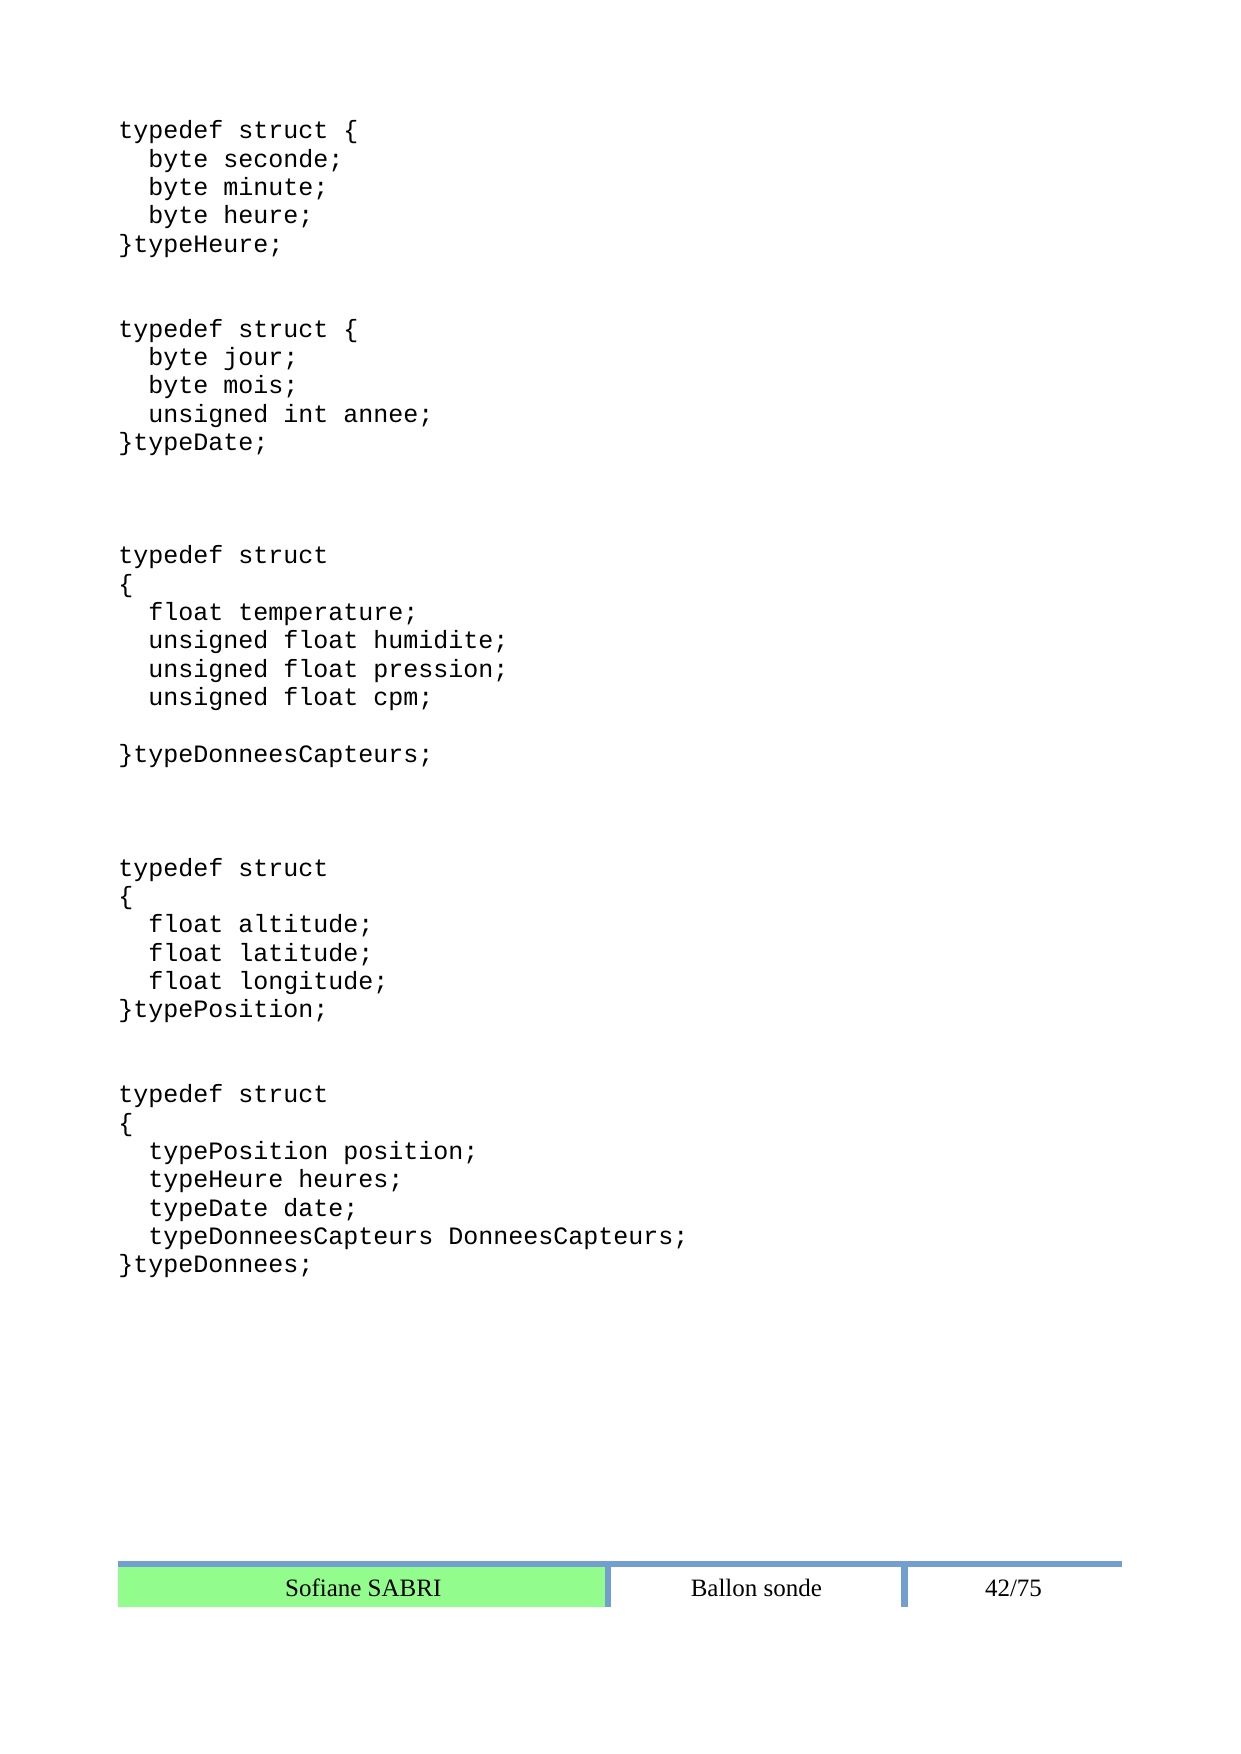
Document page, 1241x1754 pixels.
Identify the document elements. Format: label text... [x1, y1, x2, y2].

text float temperature; [118, 600, 1122, 628]
text { [118, 1110, 1122, 1138]
text float longitude; [118, 968, 1122, 997]
text }typeHeure; [118, 231, 1122, 260]
text typedef struct [118, 1082, 1122, 1110]
text { [118, 571, 1122, 600]
text float latitude; [118, 940, 1122, 968]
text byte minute; [118, 175, 1122, 203]
text }typeDonneesCapteurs; [118, 741, 1122, 770]
text }typeDate; [118, 430, 1122, 458]
text typedef struct { [118, 118, 1122, 146]
text typeHeure heures; [118, 1167, 1122, 1195]
text }typeDonnees; [118, 1252, 1122, 1280]
text unsigned float pression; [118, 656, 1122, 685]
text unsigned int annee; [118, 401, 1122, 430]
text }typePosition; [118, 997, 1122, 1025]
text typedef struct [118, 543, 1122, 571]
text float altitude; [118, 912, 1122, 940]
text typedef struct { [118, 316, 1122, 345]
text typeDate date; [118, 1195, 1122, 1223]
text typeDonneesCapteurs DonneesCapteurs; [118, 1223, 1122, 1252]
text { [118, 883, 1122, 912]
text unsigned float cpm; [118, 685, 1122, 713]
text typePosition position; [118, 1138, 1122, 1167]
text byte jour; [118, 345, 1122, 373]
text byte heure; [118, 203, 1122, 231]
text unsigned float humidite; [118, 628, 1122, 656]
text byte mois; [118, 373, 1122, 401]
text typedef struct [118, 855, 1122, 883]
text byte seconde; [118, 146, 1122, 175]
